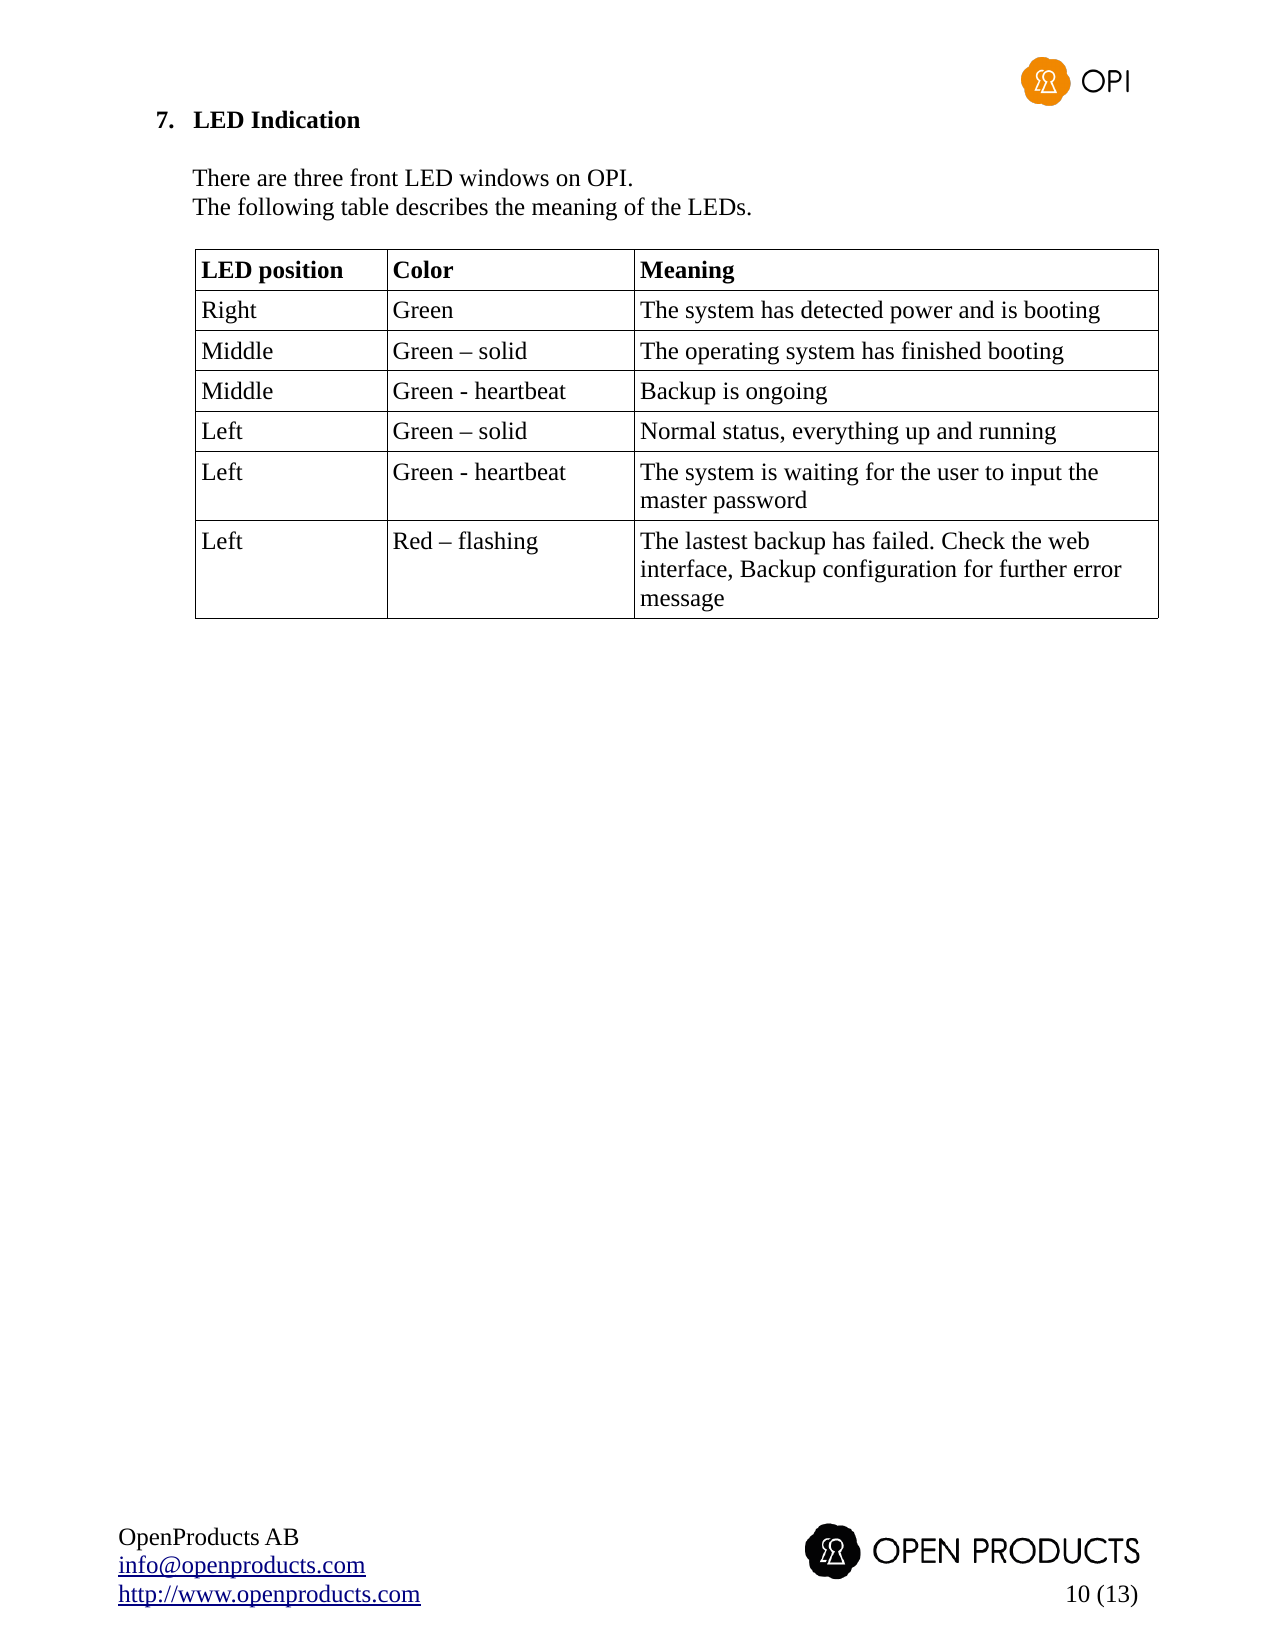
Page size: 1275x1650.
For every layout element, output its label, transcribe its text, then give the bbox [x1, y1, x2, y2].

text The following table describes the meaning of the LEDs. [192, 192, 1157, 221]
table_cell Left [196, 452, 387, 520]
list LED Indication [156, 106, 1157, 134]
table_cell The lastest backup has failed. Check the web interface, Backup configuration for further error message [635, 521, 1158, 618]
picture [998, 34, 1157, 128]
text There are three front LED windows on OPI. [192, 163, 1157, 192]
table_cell Red – flashing [388, 521, 634, 618]
table_cell Right [196, 291, 387, 330]
table_cell The system is waiting for the user to input the master password [635, 452, 1158, 520]
table_cell Green - heartbeat [388, 371, 634, 411]
table_cell Backup is ongoing [635, 371, 1158, 411]
table_cell Green – solid [388, 331, 634, 370]
table_cell Middle [196, 371, 387, 411]
picture [780, 1497, 1162, 1604]
table_header LED position [196, 250, 387, 289]
table_cell Green - heartbeat [388, 452, 634, 520]
table_cell The operating system has finished booting [635, 331, 1158, 370]
table_cell Normal status, everything up and running [635, 412, 1158, 451]
table_header Color [388, 250, 634, 289]
table_header Meaning [635, 250, 1158, 289]
table_cell The system has detected power and is booting [635, 291, 1158, 330]
table_cell Middle [196, 331, 387, 370]
table_cell Left [196, 412, 387, 451]
table_cell Green [388, 291, 634, 330]
table_cell Left [196, 521, 387, 618]
table_cell Green – solid [388, 412, 634, 451]
